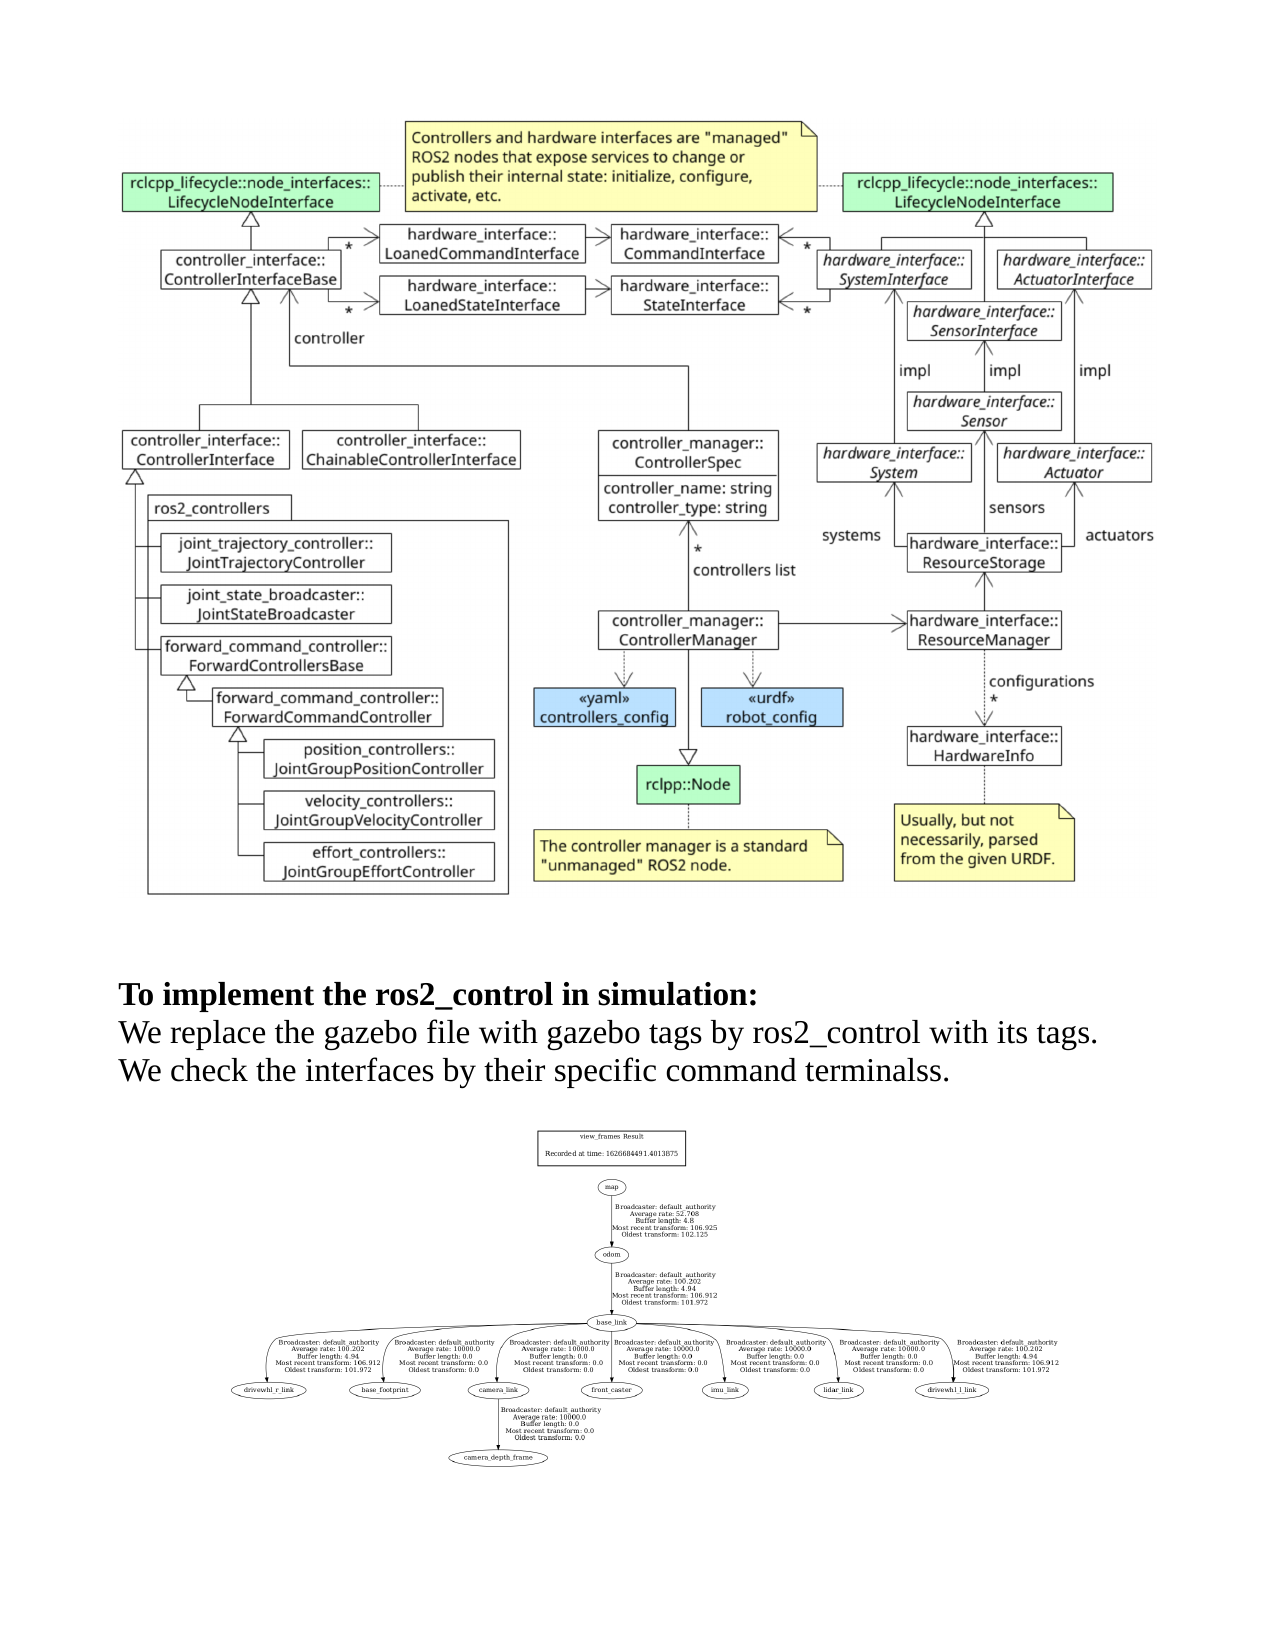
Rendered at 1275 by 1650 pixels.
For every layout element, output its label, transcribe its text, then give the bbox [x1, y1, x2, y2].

text We check the interfaces by their specific command terminalss. [118, 1051, 1157, 1089]
text To implement the ros2_control in simulation: [118, 974, 1157, 1012]
picture [118, 118, 1157, 898]
text We replace the gazebo file with gazebo tags by ros2_control with its tags. [118, 1012, 1157, 1051]
picture [215, 1111, 1073, 1483]
